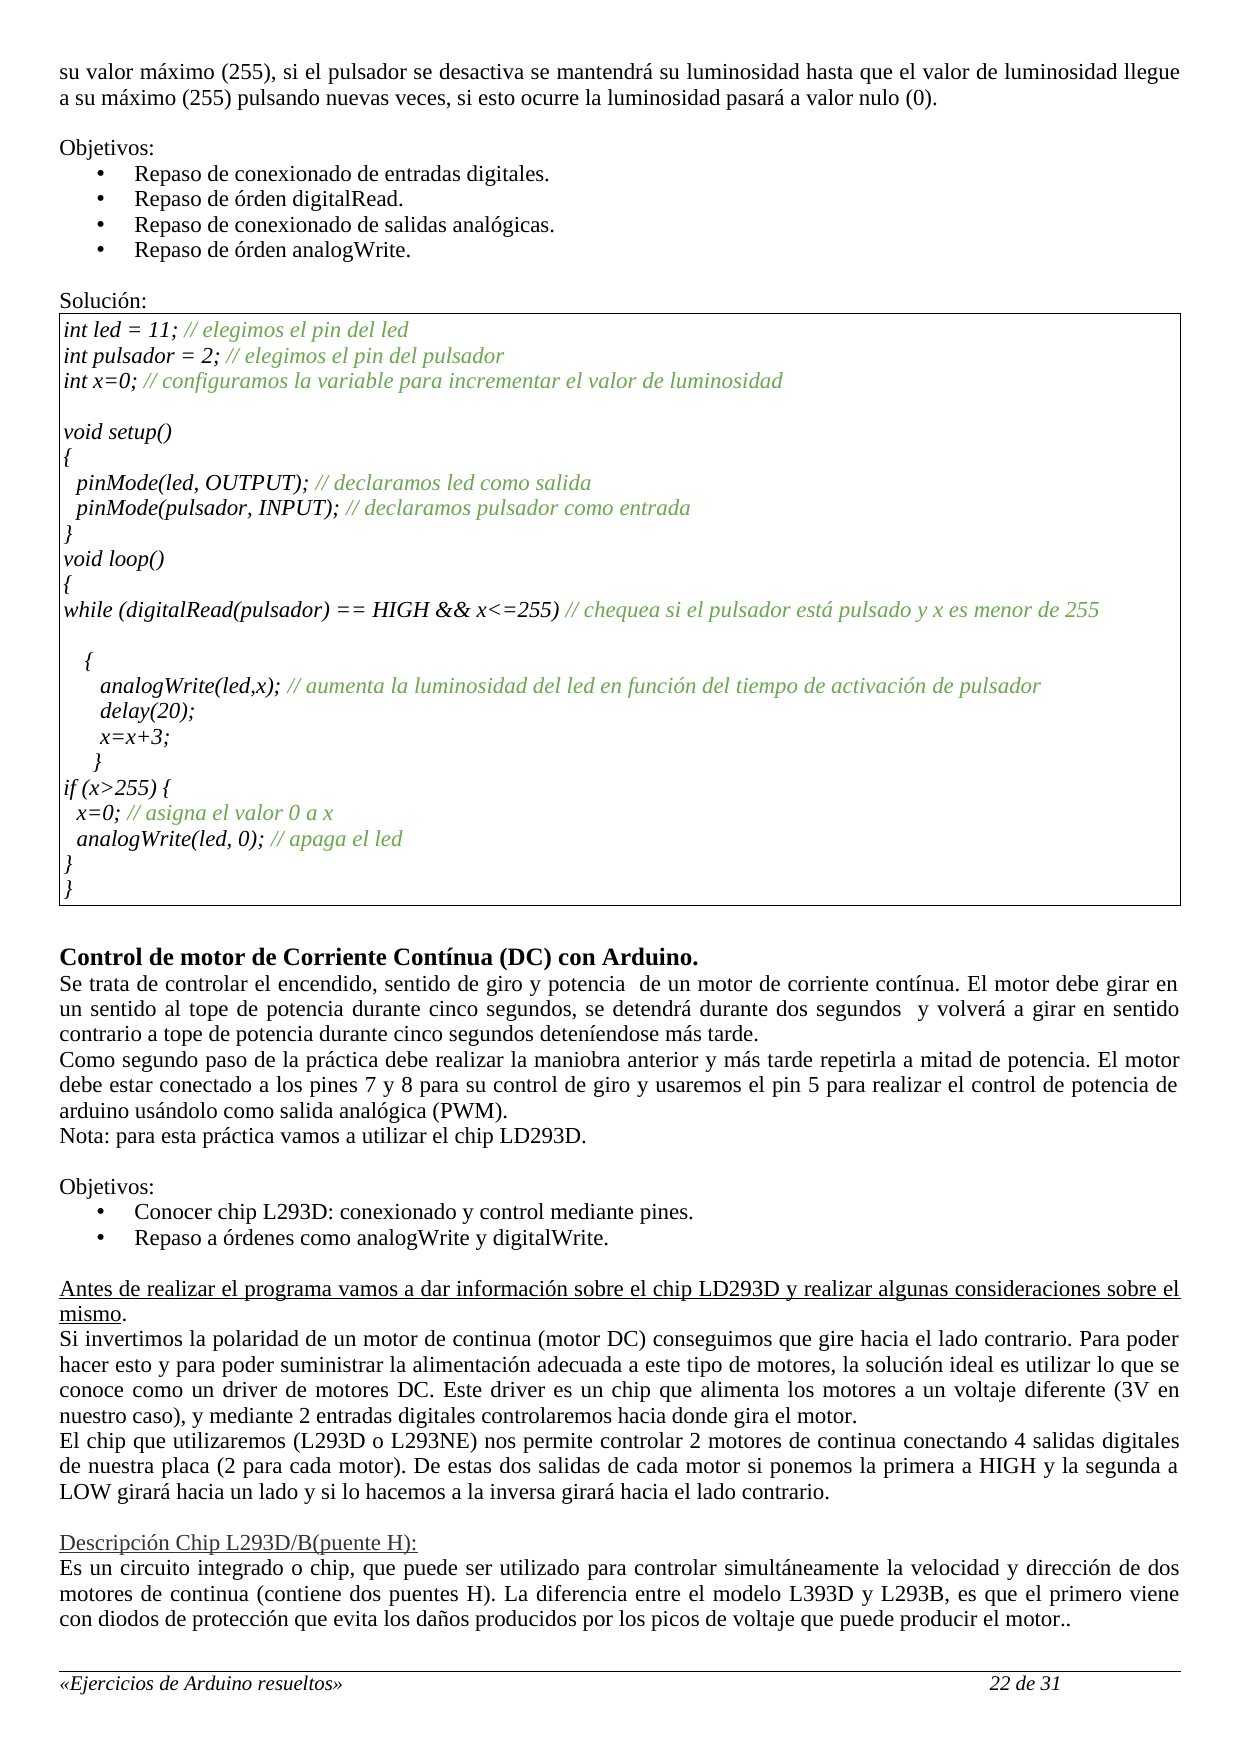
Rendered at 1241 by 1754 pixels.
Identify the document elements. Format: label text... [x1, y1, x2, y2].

text Se trata de aumentar la luminosidad de un diodo led conectado al pin 11 a través de la activación de un pulsador. El pulsador debe estar conectado al pin 2. Mientras el pulsador está conectado aumenta la luminosidad del led hasta llegar a su valor máximo (255), si el pulsador se desactiva se mantendrá su luminosidad hasta que el valor de luminosidad llegue a su máximo (255) pulsando nuevas veces, si esto ocurre la luminosidad pasará a valor nulo (0). [59, 84, 1181, 110]
list Repaso de órden digitalRead. [404, 186, 1181, 212]
text while (digitalRead(pulsador) == HIGH && x<=255) // chequea si el pulsador está pulsado y x es menor de 255 [74, 593, 1180, 618]
list Repaso de conexionado de salidas analógicas. [555, 212, 1181, 237]
text int x=0; // configuramos la variable para incrementar el valor de luminosidad [143, 364, 1180, 389]
text Se trata de controlar el encendido, sentido de giro y potencia de un motor de corriente contínua. El motor debe girar en un sentido al tope de potencia durante cinco segundos, se detendrá durante dos segundos y volverá a girar en sentido contrario a tope de potencia durante cinco segundos deteníendose más tarde. [760, 1021, 1181, 1047]
list Repaso de conexionado de entradas digitales. [97, 161, 134, 186]
text pinMode(pulsador, INPUT); // declaramos pulsador como entrada [315, 491, 1180, 517]
list Repaso de conexionado de entradas digitales. [550, 161, 1181, 186]
text void loop() [74, 542, 1180, 567]
text delay(20); [60, 694, 1180, 720]
text Descripción Chip L293D/B(puente H): [417, 1530, 1181, 1555]
text x=x+3; [172, 720, 1180, 745]
text El chip que utilizaremos (L293D o L293NE) nos permite controlar 2 motores de continua conectando 4 salidas digitales de nuestra placa (2 para cada motor). De estas dos salidas de cada motor si ponemos la primera a HIGH y la segunda a LOW girará hacia un lado y si lo hacemos a la inversa girará hacia el lado contrario. [831, 1479, 1181, 1504]
text Antes de realizar el programa vamos a dar información sobre el chip LD293D y realizar algunas consideraciones sobre el mismo. [127, 1301, 1181, 1326]
text } [103, 745, 1180, 771]
text { [74, 567, 1180, 593]
text Como segundo paso de la práctica debe realizar la maniobra anterior y más tarde repetirla a mitad de potencia. El motor debe estar conectado a los pines 7 y 8 para su control de giro y usaremos el pin 5 para realizar el control de potencia de arduino usándolo como salida analógica (PWM). [508, 1098, 1181, 1123]
text analogWrite(led, 0); // apaga el led [127, 822, 1180, 847]
text void setup() [60, 415, 1180, 440]
text } [74, 517, 1180, 542]
text Solución: [147, 288, 1181, 313]
list Repaso de órden digitalRead. [97, 186, 134, 212]
text { [60, 644, 1180, 669]
text analogWrite(led,x); // aumenta la luminosidad del led en función del tiempo de activación de pulsador [96, 669, 1180, 694]
text } [74, 847, 1180, 872]
text if (x>255) { [103, 771, 1180, 796]
list Repaso a órdenes como analogWrite y digitalWrite. [97, 1225, 1181, 1250]
text int pulsador = 2; // elegimos el pin del pulsador [184, 339, 1180, 364]
text Objetivos: [154, 135, 1181, 161]
list Repaso de órden analogWrite. [417, 237, 1181, 262]
text { [74, 440, 1180, 466]
text x=0; // asigna el valor 0 a x [127, 796, 1180, 822]
text int led = 11; // elegimos el pin del led [60, 314, 1180, 339]
list Repaso de conexionado de salidas analógicas. [97, 212, 134, 237]
text } [60, 872, 1180, 905]
list Repaso de órden analogWrite. [97, 237, 134, 262]
text Control de motor de Corriente Contínua (DC) con Arduino. [699, 943, 1181, 971]
list Conocer chip L293D: conexionado y control mediante pines. [97, 1199, 1181, 1225]
text Nota: para esta práctica vamos a utilizar el chip LD293D. [587, 1123, 1181, 1148]
text pinMode(led, OUTPUT); // declaramos led como salida [74, 466, 1180, 491]
text Objetivos: [154, 1174, 1181, 1199]
